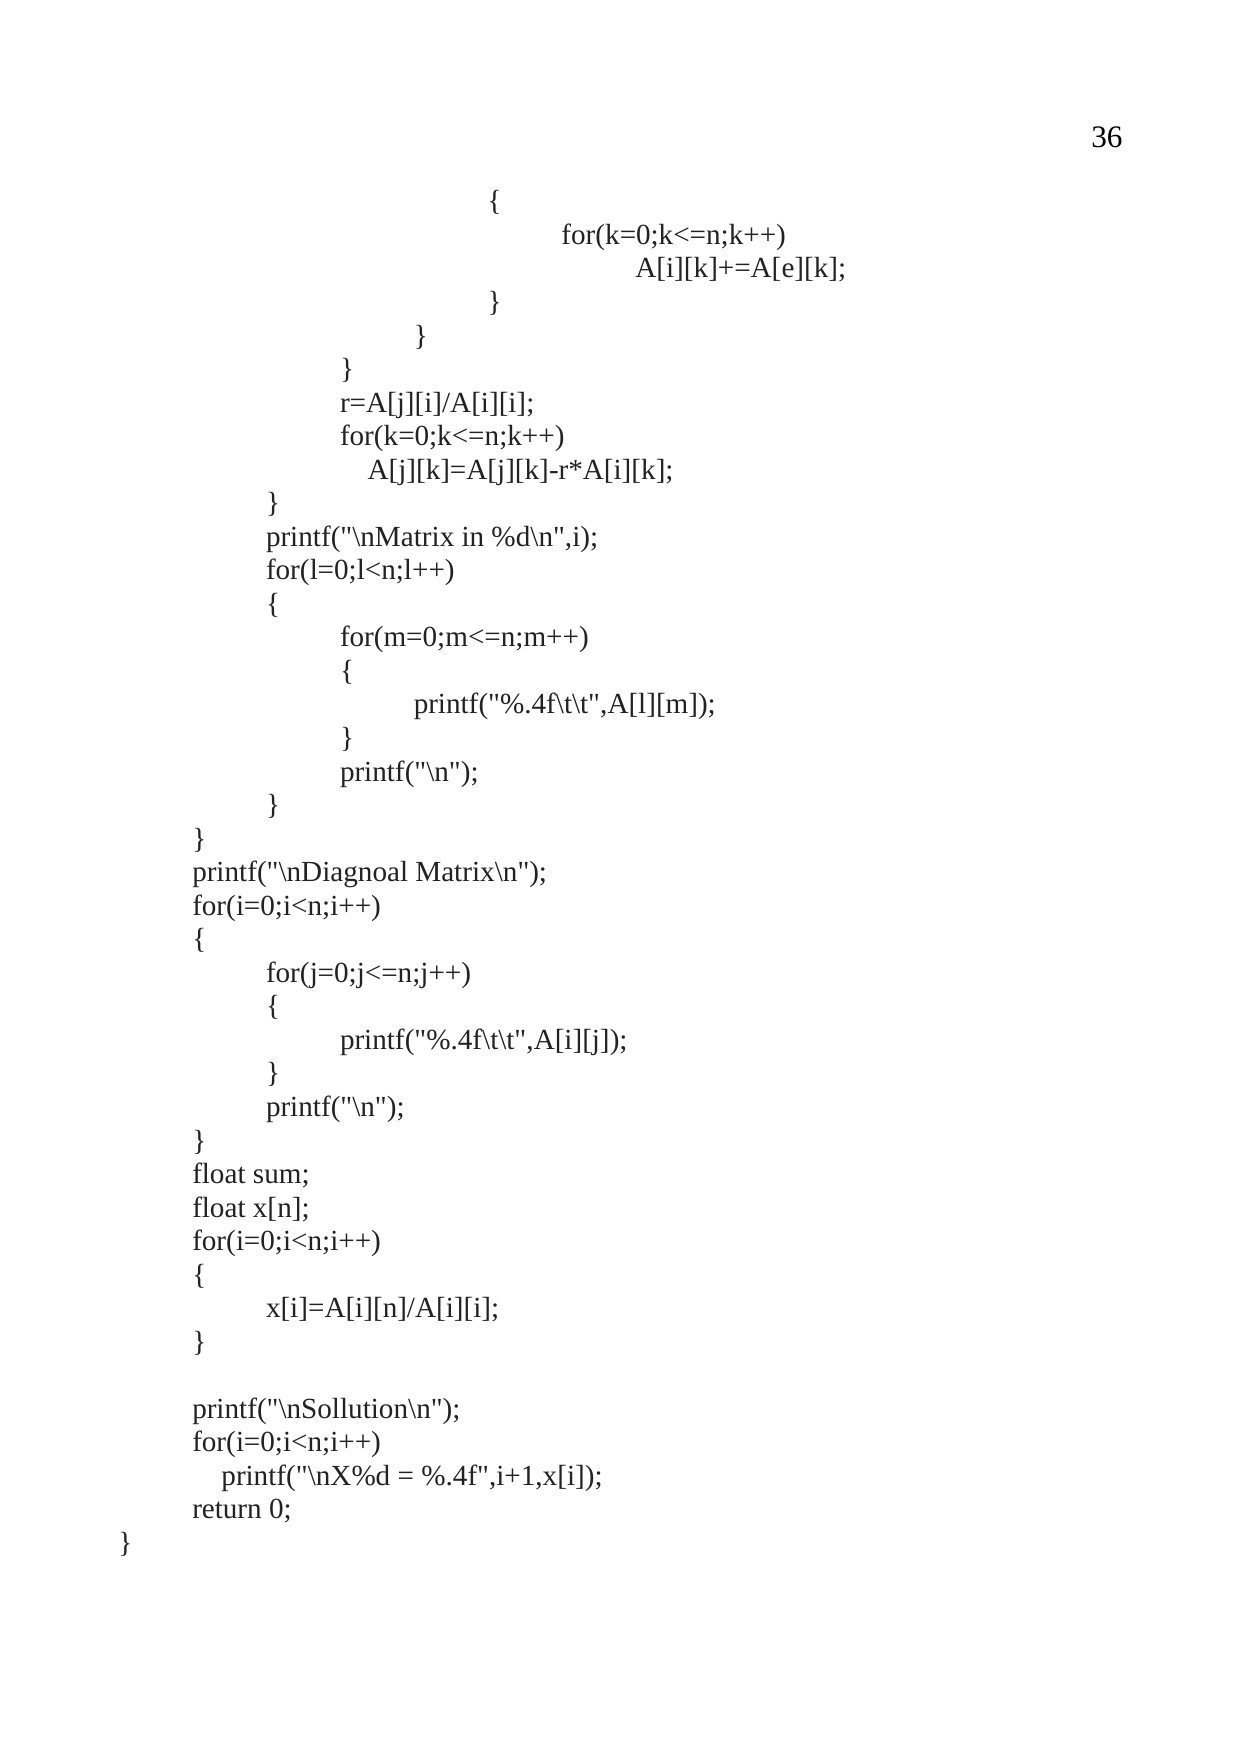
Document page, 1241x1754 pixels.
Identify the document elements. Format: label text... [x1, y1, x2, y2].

text printf("\nSollution\n"); [118, 1391, 1122, 1424]
text for(j=0;j<=n;j++) [118, 955, 1122, 988]
text printf("\nMatrix in %d\n",i); [118, 519, 1122, 552]
text { [118, 183, 1122, 217]
text { [118, 653, 1122, 687]
text printf("\n"); [118, 754, 1122, 787]
text { [118, 988, 1122, 1022]
text { [118, 1257, 1122, 1290]
text A[j][k]=A[j][k]-r*A[i][k]; [118, 452, 1122, 485]
text } [118, 1056, 1122, 1089]
text { [118, 586, 1122, 619]
text float sum; [118, 1156, 1122, 1190]
text for(i=0;i<n;i++) [118, 1424, 1122, 1458]
text printf("\nDiagnoal Matrix\n"); [118, 854, 1122, 888]
text printf("%.4f\t\t",A[l][m]); [118, 687, 1122, 720]
text return 0; [118, 1492, 1122, 1525]
text { [118, 921, 1122, 955]
text for(i=0;i<n;i++) [118, 888, 1122, 921]
text for(m=0;m<=n;m++) [118, 619, 1122, 653]
text float x[n]; [118, 1190, 1122, 1223]
text x[i]=A[i][n]/A[i][i]; [118, 1290, 1122, 1324]
text } [118, 351, 1122, 385]
text for(l=0;l<n;l++) [118, 552, 1122, 586]
text A[i][k]+=A[e][k]; [118, 251, 1122, 284]
text } [118, 787, 1122, 821]
text } [118, 485, 1122, 519]
text } [118, 284, 1122, 318]
text } [118, 1525, 1122, 1559]
text } [118, 720, 1122, 754]
text for(k=0;k<=n;k++) [118, 418, 1122, 452]
text for(i=0;i<n;i++) [118, 1223, 1122, 1257]
text } [118, 821, 1122, 854]
text printf("%.4f\t\t",A[i][j]); [118, 1022, 1122, 1056]
text printf("\nX%d = %.4f",i+1,x[i]); [118, 1458, 1122, 1492]
text } [118, 1324, 1122, 1357]
text r=A[j][i]/A[i][i]; [118, 385, 1122, 418]
text } [118, 318, 1122, 351]
text for(k=0;k<=n;k++) [118, 217, 1122, 251]
text printf("\n"); [118, 1089, 1122, 1123]
text } [118, 1123, 1122, 1156]
